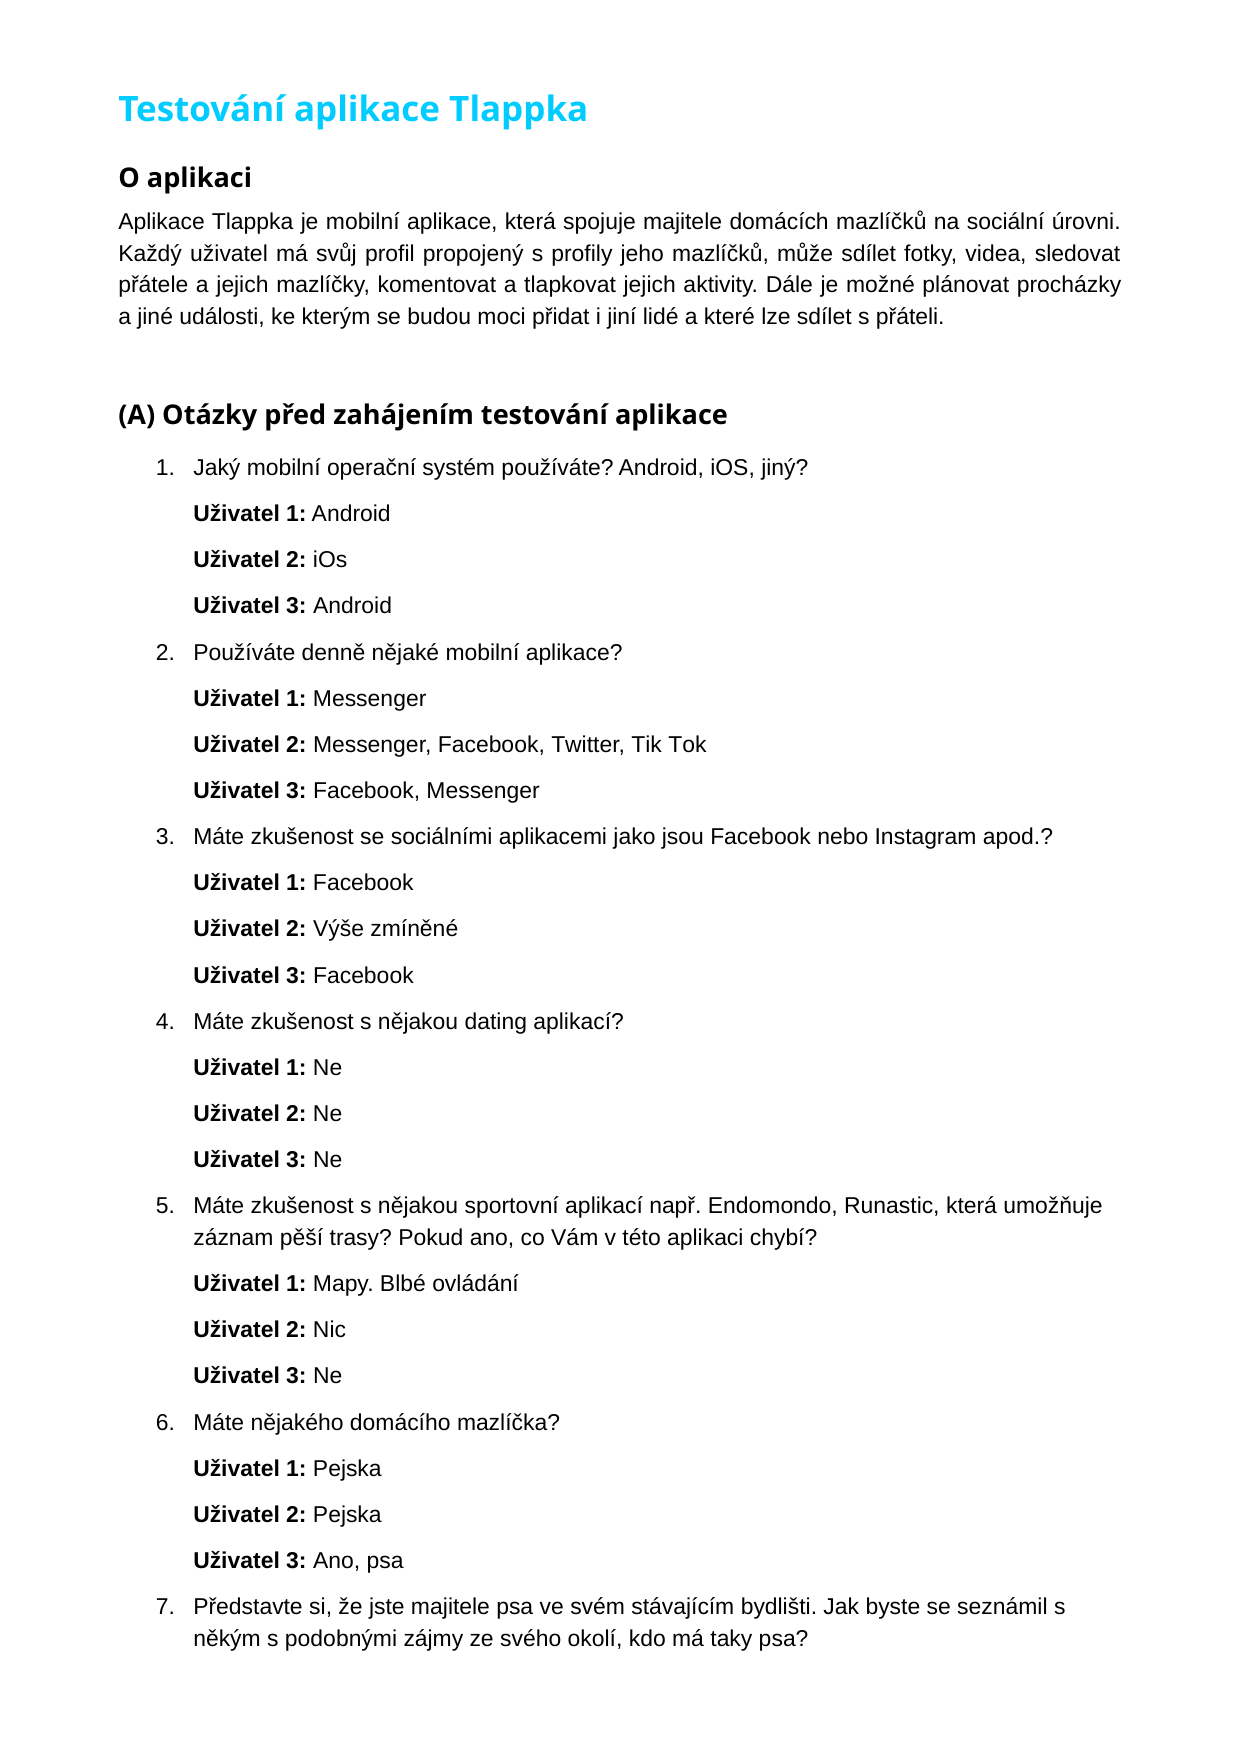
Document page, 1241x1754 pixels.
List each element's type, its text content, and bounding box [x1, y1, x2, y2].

list Máte zkušenost se sociálními aplikacemi jako jsou Facebook nebo Instagram apod.? [156, 823, 1122, 849]
text Uživatel 1: Mapy. Blbé ovládání [193, 1270, 1122, 1296]
text Uživatel 3: Android [193, 592, 1122, 619]
text Uživatel 2: Messenger, Facebook, Twitter, Tik Tok [193, 731, 1122, 757]
list Máte zkušenost s nějakou sportovní aplikací např. Endomondo, Runastic, která umožňuje záznam pěší trasy? Pokud ano, co Vám v této aplikaci chybí? [156, 1192, 1122, 1250]
subtitle Testování aplikace Tlappka [118, 84, 1122, 132]
text Uživatel 2: Pejska [193, 1501, 1122, 1527]
text (A) Otázky před zahájením testování aplikace [118, 395, 1122, 432]
text Uživatel 3: Ne [193, 1362, 1122, 1389]
list Máte zkušenost s nějakou dating aplikací? [156, 1008, 1122, 1034]
text Uživatel 2: iOs [193, 546, 1122, 573]
text Uživatel 3: Ano, psa [193, 1547, 1122, 1573]
text Uživatel 3: Ne [193, 1146, 1122, 1172]
list Máte nějakého domácího mazlíčka? [156, 1408, 1122, 1435]
text Uživatel 1: Pejska [193, 1454, 1122, 1481]
text Uživatel 2: Nic [193, 1316, 1122, 1342]
text Uživatel 2: Ne [193, 1100, 1122, 1126]
text Aplikace Tlappka je mobilní aplikace, která spojuje majitele domácích mazlíčků na sociální úrovni. Každý uživatel má svůj profil propojený s profily jeho mazlíčků, může sdílet fotky, videa, sledovat přátele a jejich mazlíčky, komentovat a tlapkovat jejich aktivity. Dále je možné plánovat procházky a jiné události, ke kterým se budou moci přidat i jiní lidé a které lze sdílet s přáteli. [118, 208, 1122, 329]
list Představte si, že jste majitele psa ve svém stávajícím bydlišti. Jak byste se seznámil s někým s podobnými zájmy ze svého okolí, kdo má taky psa? [156, 1593, 1122, 1651]
text Uživatel 1: Ne [193, 1054, 1122, 1080]
text Uživatel 1: Android [193, 500, 1122, 526]
list Používáte denně nějaké mobilní aplikace? [156, 638, 1122, 665]
list Jaký mobilní operační systém používáte? Android, iOS, jiný? [156, 454, 1122, 480]
text Uživatel 1: Messenger [193, 685, 1122, 711]
text Uživatel 2: Výše zmíněné [193, 915, 1122, 942]
subtitle O aplikaci [118, 159, 1122, 196]
text Uživatel 1: Facebook [193, 869, 1122, 896]
text Uživatel 3: Facebook, Messenger [193, 777, 1122, 803]
text Uživatel 3: Facebook [193, 962, 1122, 988]
